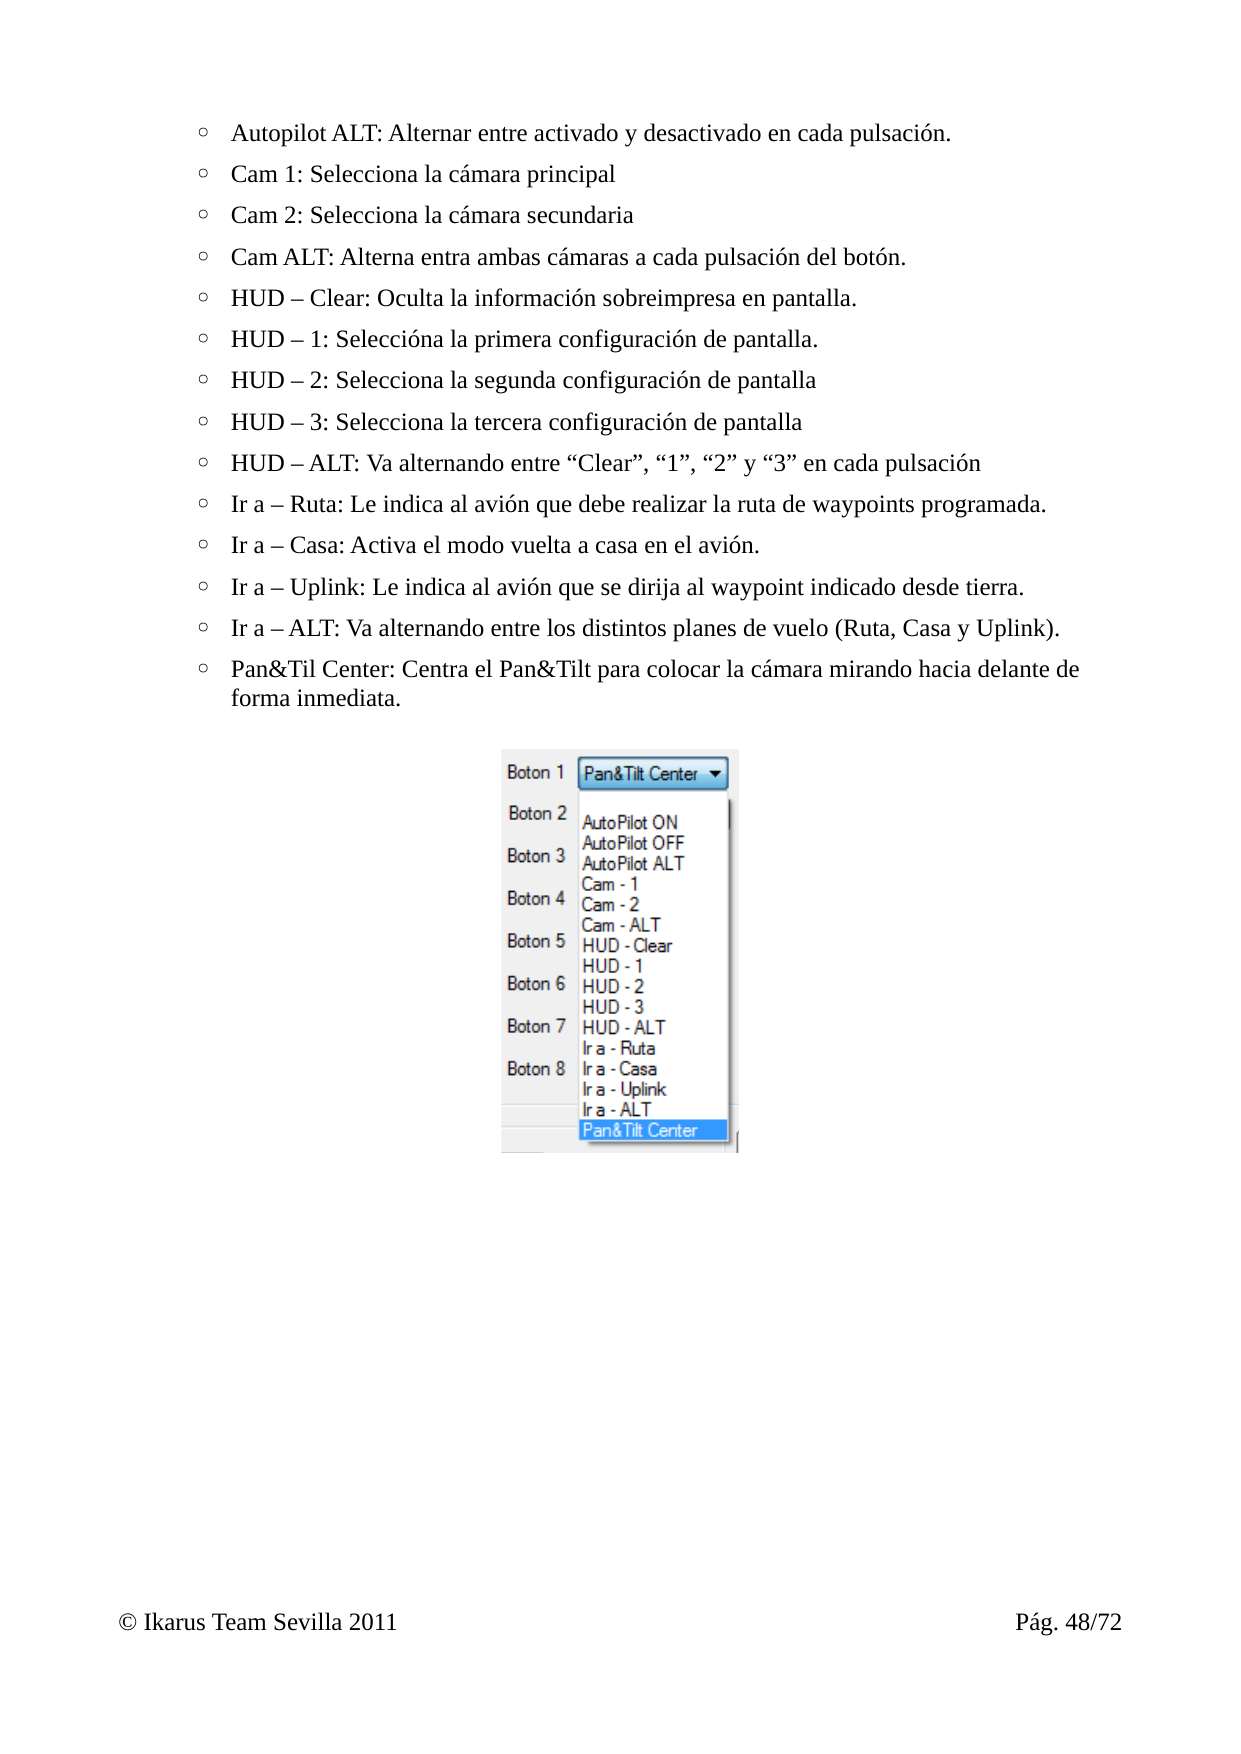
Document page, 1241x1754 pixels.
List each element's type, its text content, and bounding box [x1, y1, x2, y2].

list Ir a – Ruta: Le indica al avión que debe realizar la ruta de waypoints programada. [193, 489, 1122, 518]
list Ir a – ALT: Va alternando entre los distintos planes de vuelo (Ruta, Casa y Uplink). [193, 613, 1122, 642]
list HUD – 3: Selecciona la tercera configuración de pantalla [193, 407, 1122, 436]
list Ir a – Uplink: Le indica al avión que se dirija al waypoint indicado desde tierra. [193, 572, 1122, 601]
list Cam 1: Selecciona la cámara principal [193, 159, 1122, 188]
list Ir a – Casa: Activa el modo vuelta a casa en el avión. [193, 531, 1122, 559]
list HUD – Clear: Oculta la información sobreimpresa en pantalla. [193, 283, 1122, 312]
list Cam 2: Selecciona la cámara secundaria [193, 201, 1122, 229]
list Autopilot ALT: Alternar entre activado y desactivado en cada pulsación. [193, 118, 1122, 147]
list HUD – ALT: Va alternando entre “Clear”, “1”, “2” y “3” en cada pulsación [193, 448, 1122, 477]
list Cam ALT: Alterna entra ambas cámaras a cada pulsación del botón. [193, 242, 1122, 271]
list Pan&Til Center: Centra el Pan&Tilt para colocar la cámara mirando hacia delante de forma inmediata. [193, 654, 1122, 712]
list HUD – 1: Seleccióna la primera configuración de pantalla. [193, 324, 1122, 353]
list HUD – 2: Selecciona la segunda configuración de pantalla [193, 366, 1122, 394]
